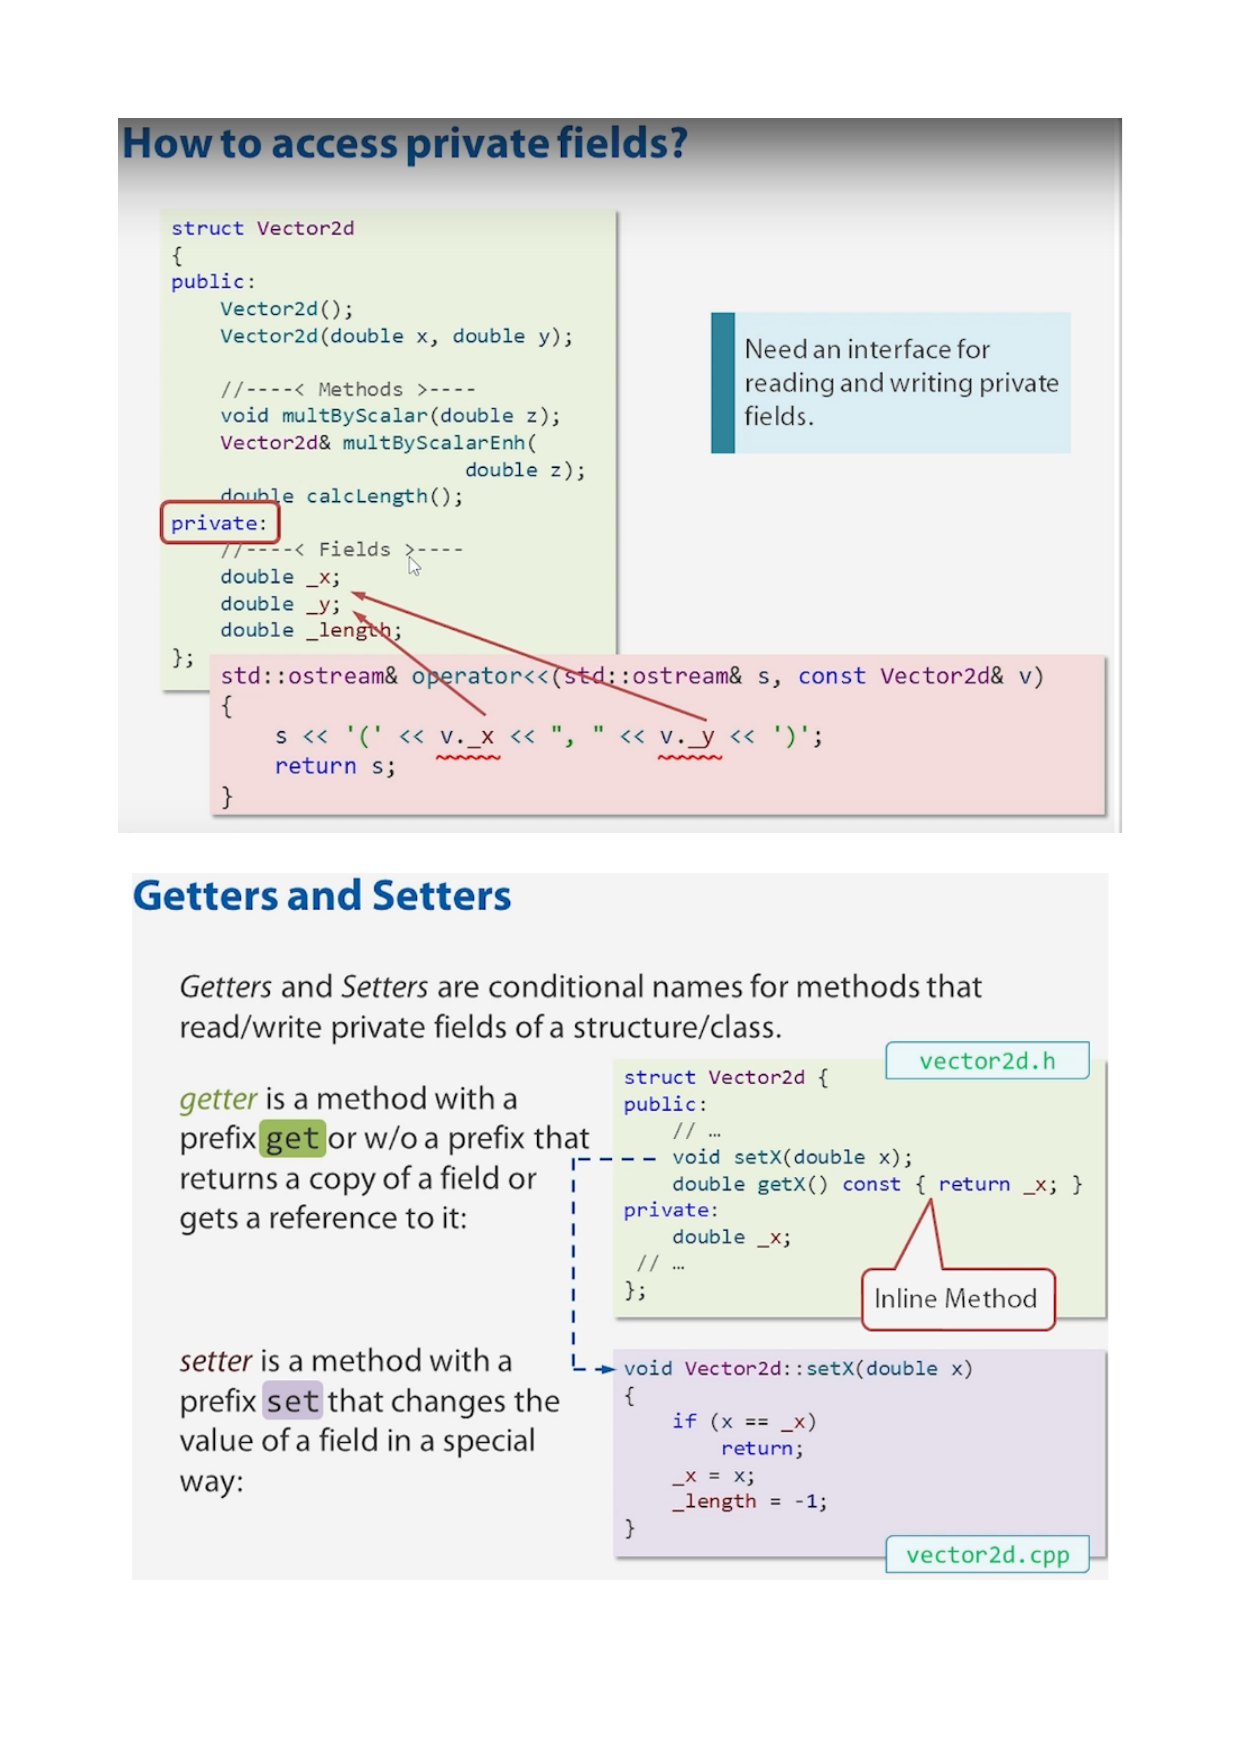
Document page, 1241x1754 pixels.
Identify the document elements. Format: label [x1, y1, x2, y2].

picture [131, 873, 1109, 1580]
picture [118, 118, 1123, 833]
